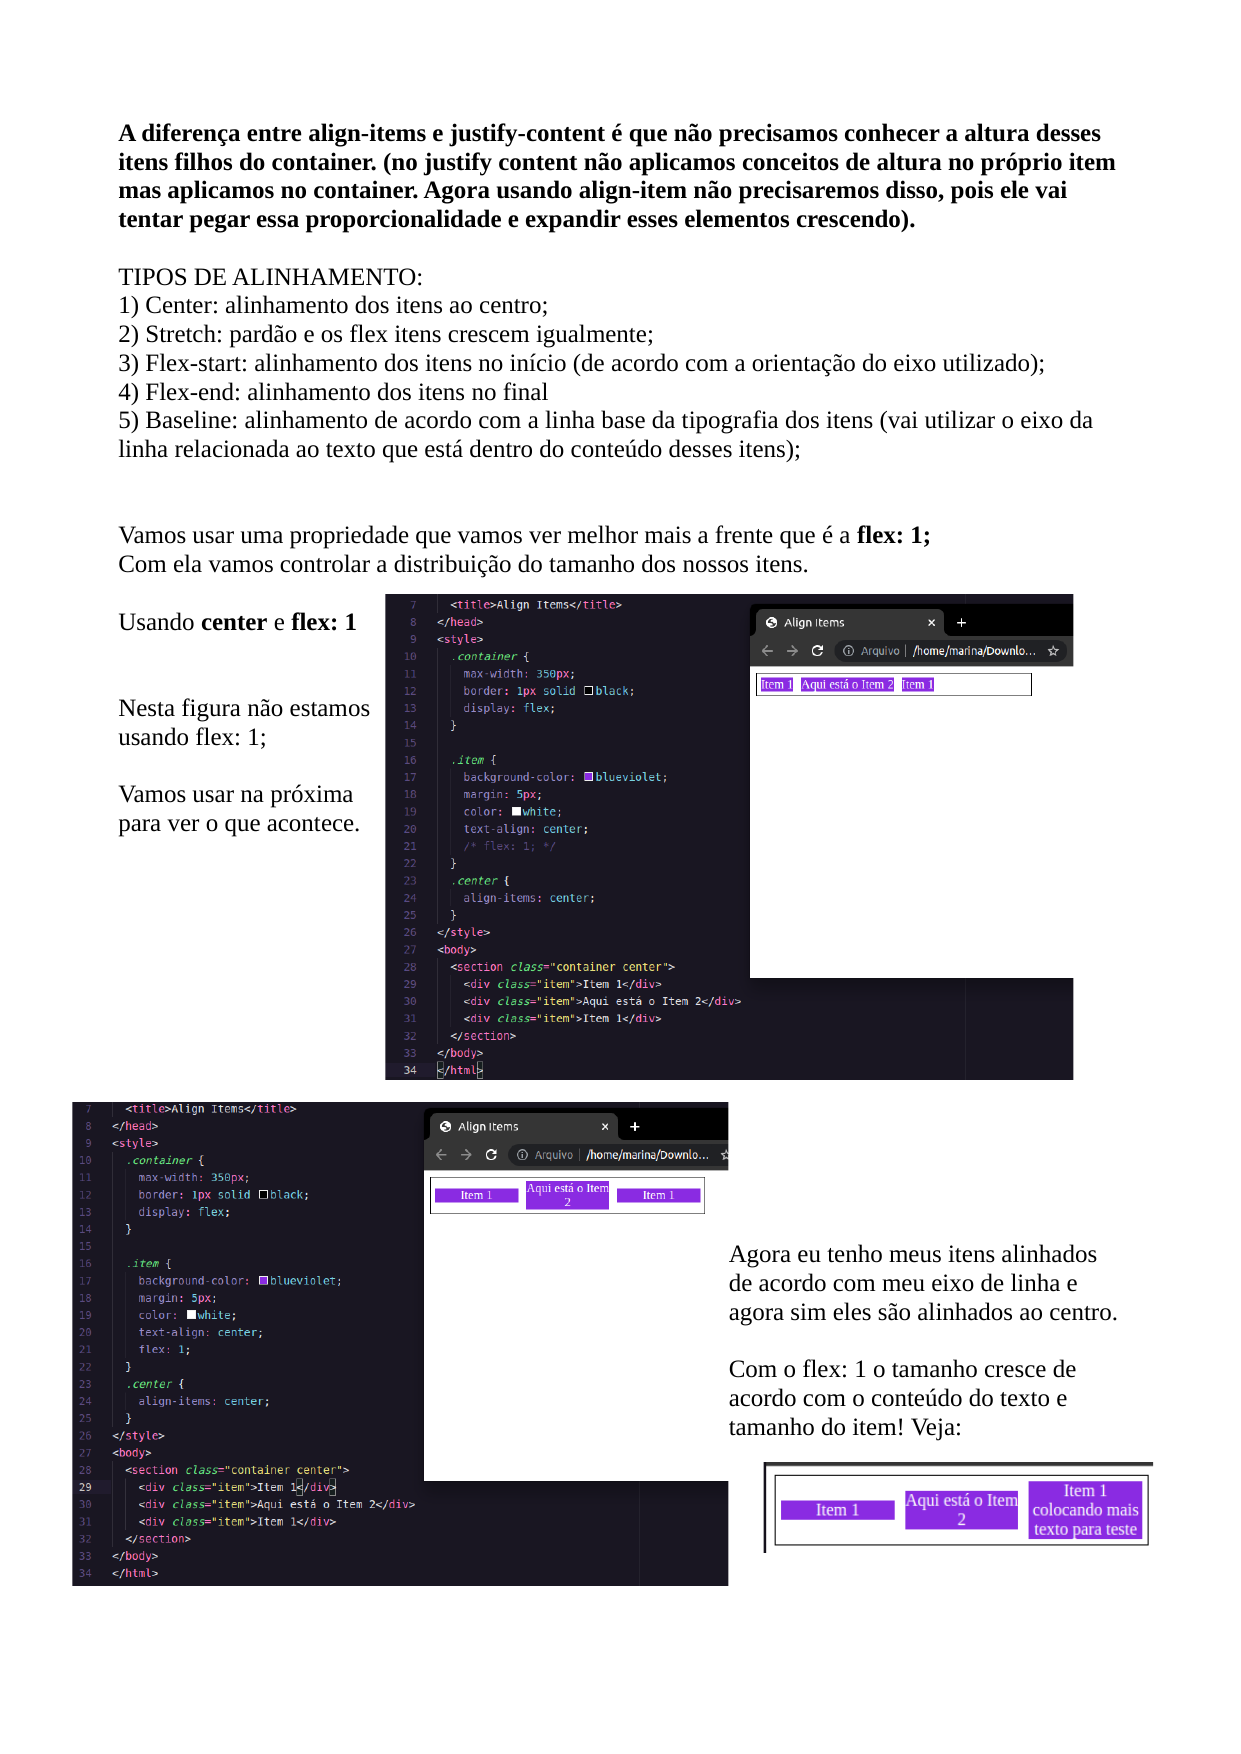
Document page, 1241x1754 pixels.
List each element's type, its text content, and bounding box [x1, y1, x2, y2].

text [1074, 779, 1122, 837]
text Vamos usar uma propriedade que vamos ver melhor mais a frente que é a flex: 1; [118, 521, 1122, 549]
picture [763, 1462, 1154, 1553]
text Vamos usar na próxima para ver o que acontece. [118, 779, 385, 837]
text A diferença entre align-items e justify-content é que não precisamos conhecer a altura desses itens filhos do container. (no justify content não aplicamos conceitos de altura no próprio item mas aplicamos no container. Agora usando align-item não precisaremos disso, pois ele vai tentar pegar essa proporcionalidade e expandir esses elementos crescendo). [118, 118, 1122, 233]
text Nesta figura não estamos usando flex: 1; [118, 693, 385, 751]
text Com ela vamos controlar a distribuição do tamanho dos nossos itens. [118, 549, 1122, 578]
text Agora eu tenho meus itens alinhados de acordo com meu eixo de linha e agora sim eles são alinhados ao centro. [729, 1239, 1122, 1326]
text TIPOS DE ALINHAMENTO: [118, 262, 1122, 291]
text 5) Baseline: alinhamento de acordo com a linha base da tipografia dos itens (vai utilizar o eixo da linha relacionada ao texto que está dentro do conteúdo desses itens); [118, 406, 1122, 463]
picture [385, 594, 1074, 1080]
text 4) Flex-end: alinhamento dos itens no final [118, 377, 1122, 406]
text 3) Flex-start: alinhamento dos itens no início (de acordo com a orientação do eixo utilizado); [118, 348, 1122, 377]
text Com o flex: 1 o tamanho cresce de acordo com o conteúdo do texto e tamanho do item! Veja: [729, 1354, 1122, 1441]
text [1074, 607, 1122, 636]
text 1) Center: alinhamento dos itens ao centro; [118, 291, 1122, 319]
text Usando center e flex: 1 [118, 607, 385, 636]
picture [72, 1102, 729, 1586]
text 2) Stretch: pardão e os flex itens crescem igualmente; [118, 319, 1122, 348]
text [1074, 693, 1122, 751]
